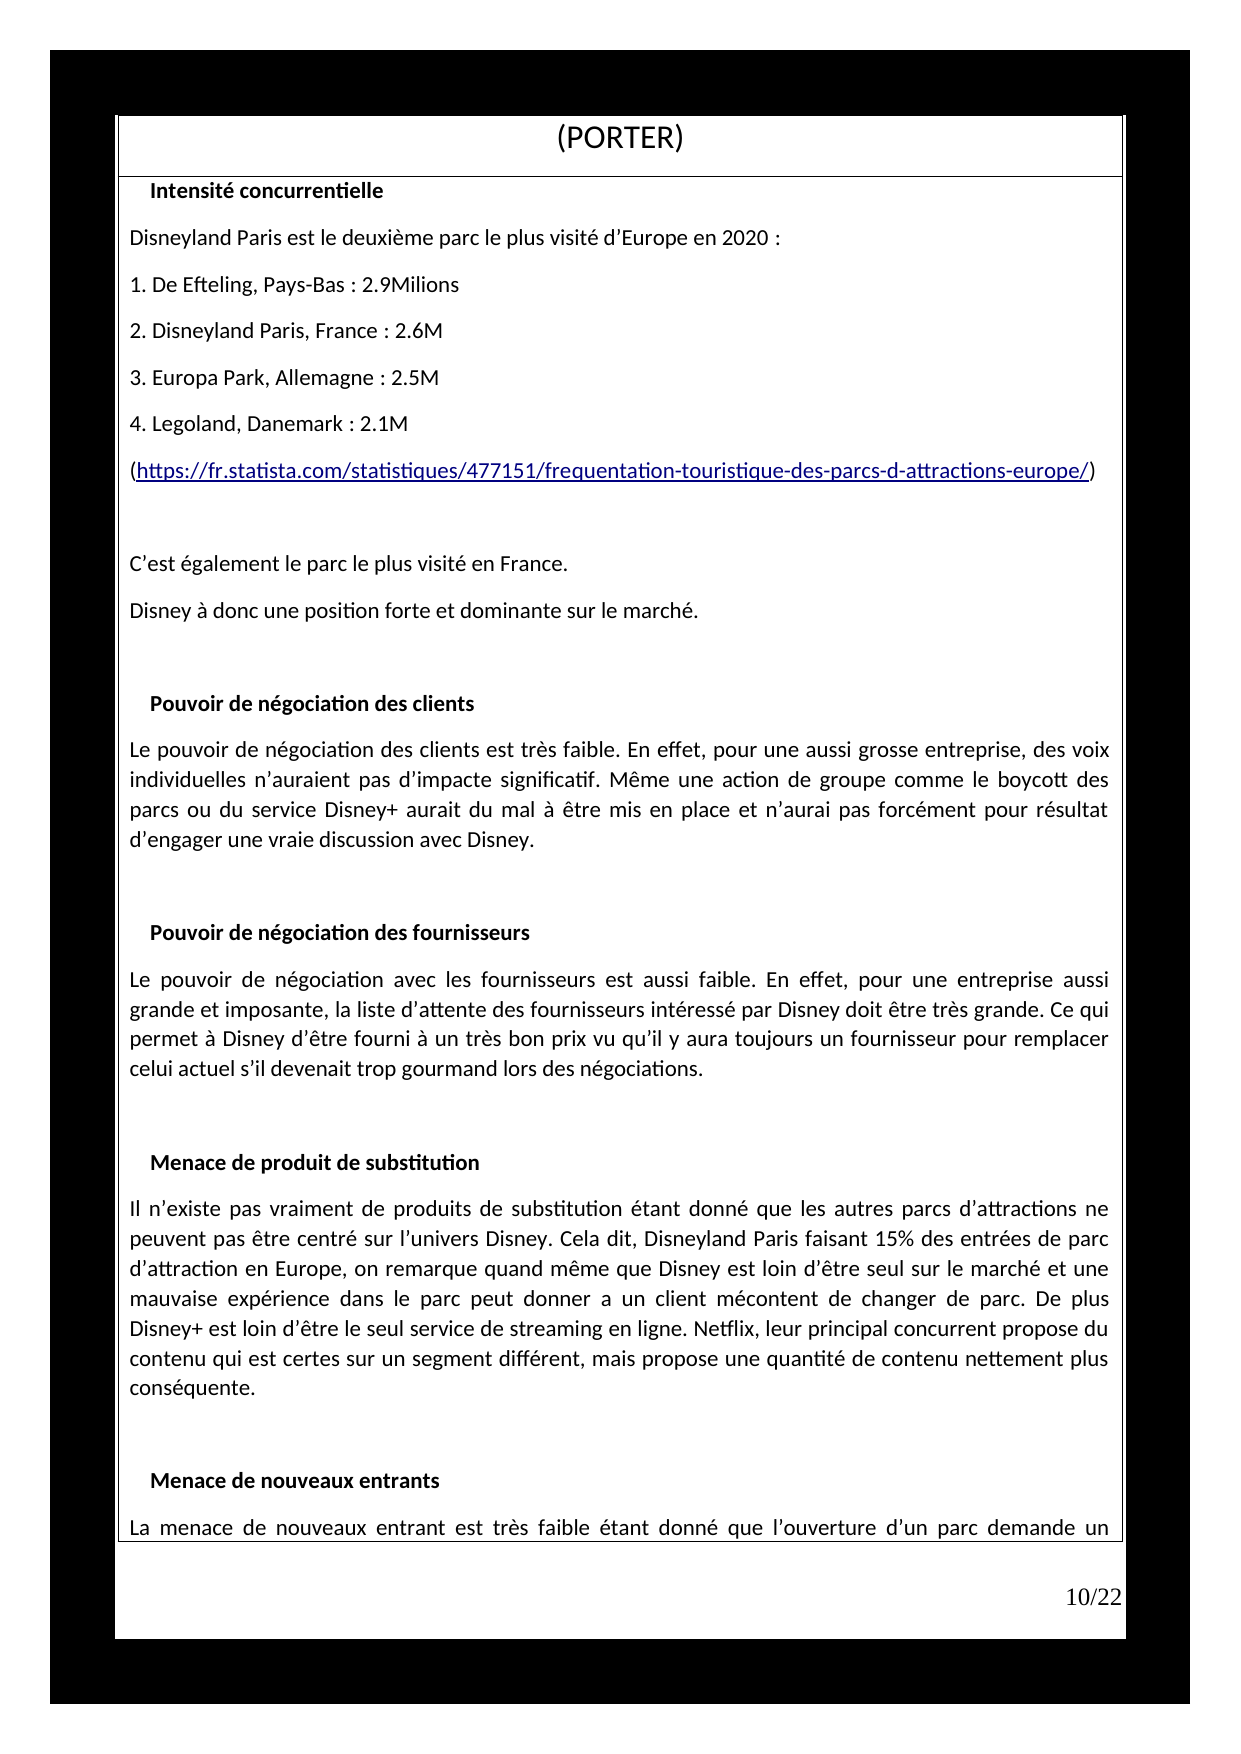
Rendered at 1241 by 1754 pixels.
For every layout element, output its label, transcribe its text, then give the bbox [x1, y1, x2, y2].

table_cell (PORTER) [119, 116, 1122, 176]
table_cell Intensité concurrentielle Disneyland Paris est le deuxième parc le plus visité d’Europe en 2020 : 1. De Efteling, Pays-Bas : 2.9Milions 2. Disneyland Paris, France : 2.6M 3. Europa Park, Allemagne : 2.5M 4. Legoland, Danemark : 2.1M (https://fr.statista.com/statistiques/477151/frequentation-touristique-des-parcs-d-attractions-europe/) C’est également le parc le plus visité en France. Disney à donc une position forte et dominante sur le marché. Pouvoir de négociation des clients Le pouvoir de négociation des clients est très faible. En effet, pour une aussi grosse entreprise, des voix individuelles n’auraient pas d’impacte significatif. Même une action de groupe comme le boycott des parcs ou du service Disney+ aurait du mal à être mis en place et n’aurai pas forcément pour résultat d’engager une vraie discussion avec Disney. Pouvoir de négociation des fournisseurs Le pouvoir de négociation avec les fournisseurs est aussi faible. En effet, pour une entreprise aussi grande et imposante, la liste d’attente des fournisseurs intéressé par Disney doit être très grande. Ce qui permet à Disney d’être fourni à un très bon prix vu qu’il y aura toujours un fournisseur pour remplacer celui actuel s’il devenait trop gourmand lors des négociations. Menace de produit de substitution Il n’existe pas vraiment de produits de substitution étant donné que les autres parcs d’attractions ne peuvent pas être centré sur l’univers Disney. Cela dit, Disneyland Paris faisant 15% des entrées de parc d’attraction en Europe, on remarque quand même que Disney est loin d’être seul sur le marché et une mauvaise expérience dans le parc peut donner a un client mécontent de changer de parc. De plus Disney+ est loin d’être le seul service de streaming en ligne. Netflix, leur principal concurrent propose du contenu qui est certes sur un segment différent, mais propose une quantité de contenu nettement plus conséquente. Menace de nouveaux entrants La menace de nouveaux entrant est très faible étant donné que l’ouverture d’un parc demande un [119, 177, 1122, 1541]
